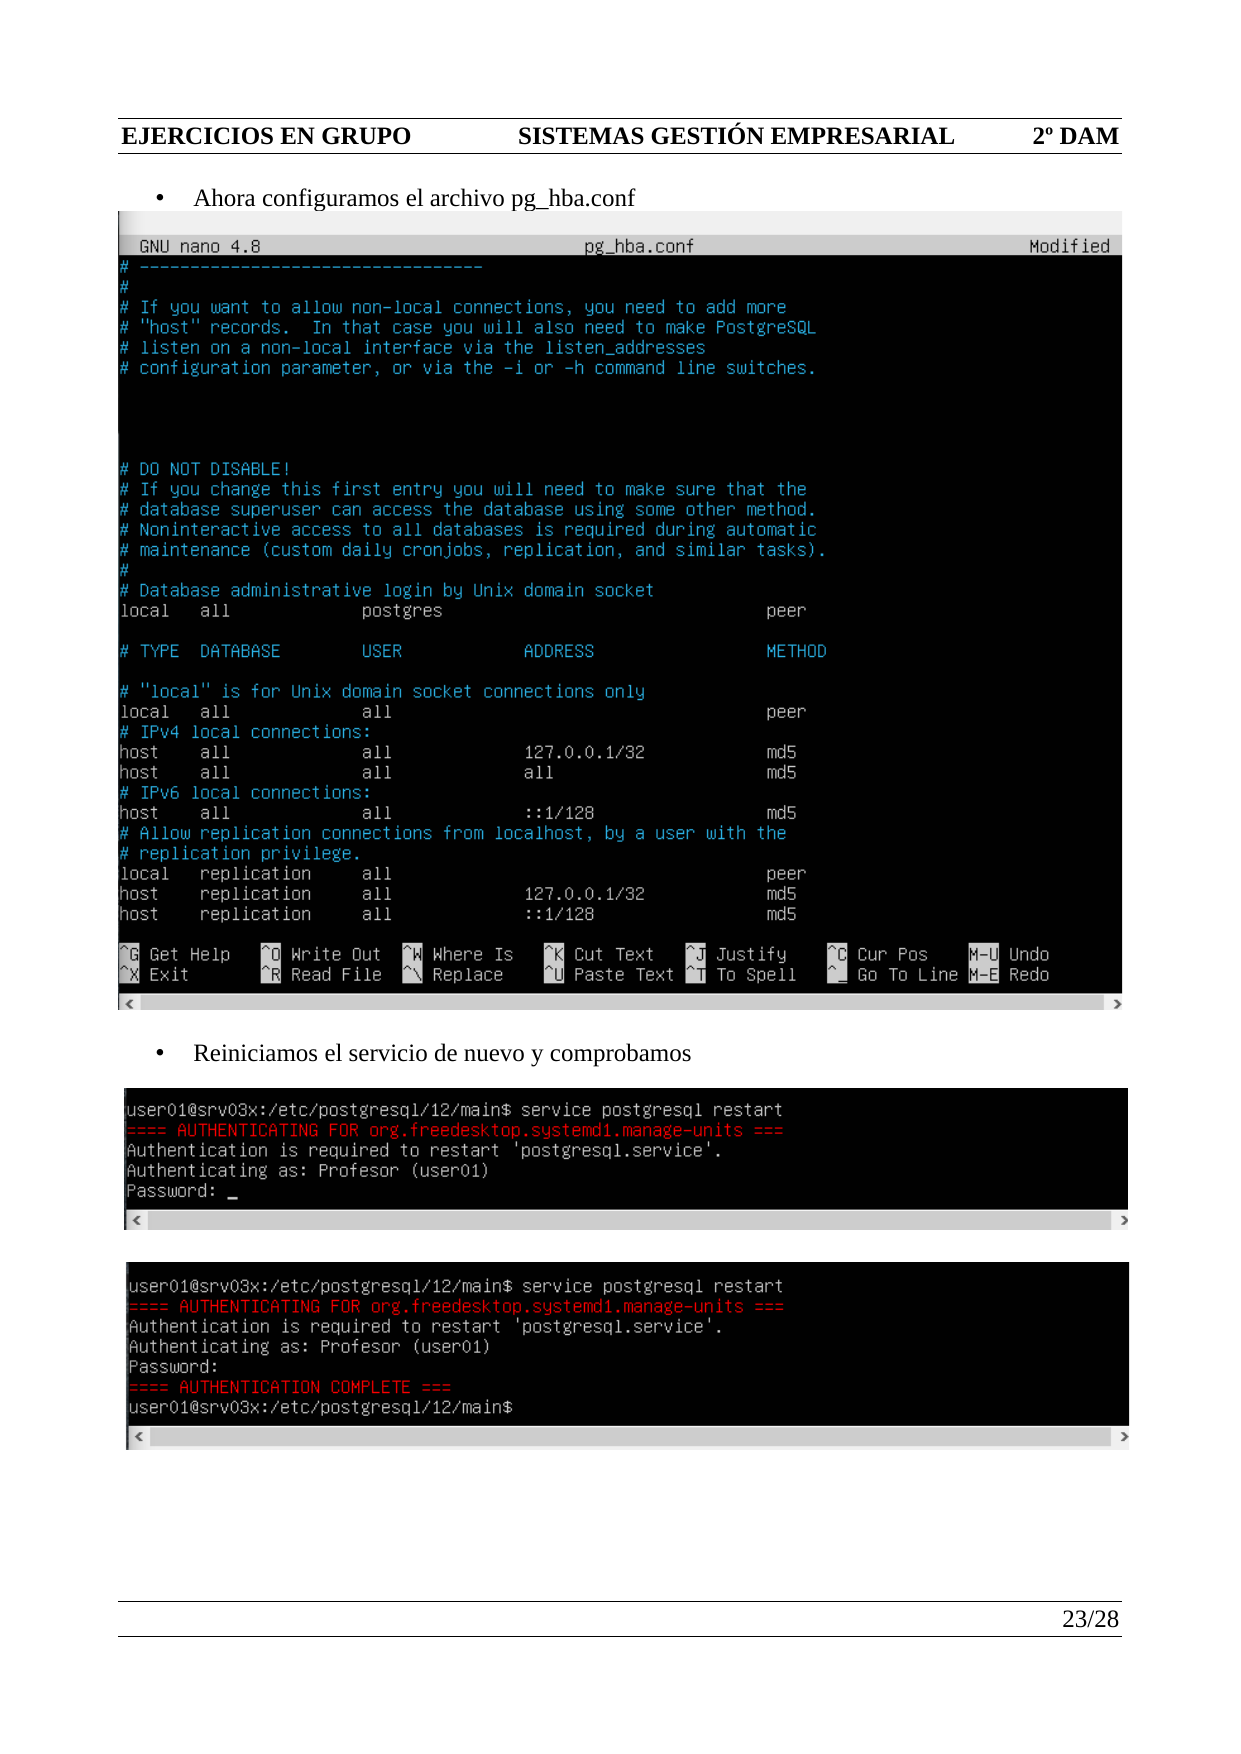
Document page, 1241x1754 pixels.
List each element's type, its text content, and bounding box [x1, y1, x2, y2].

list Reiniciamos el servicio de nuevo y comprobamos [156, 1038, 1122, 1067]
picture [118, 211, 1123, 1010]
list Ahora configuramos el archivo pg_hba.conf [156, 183, 1122, 211]
